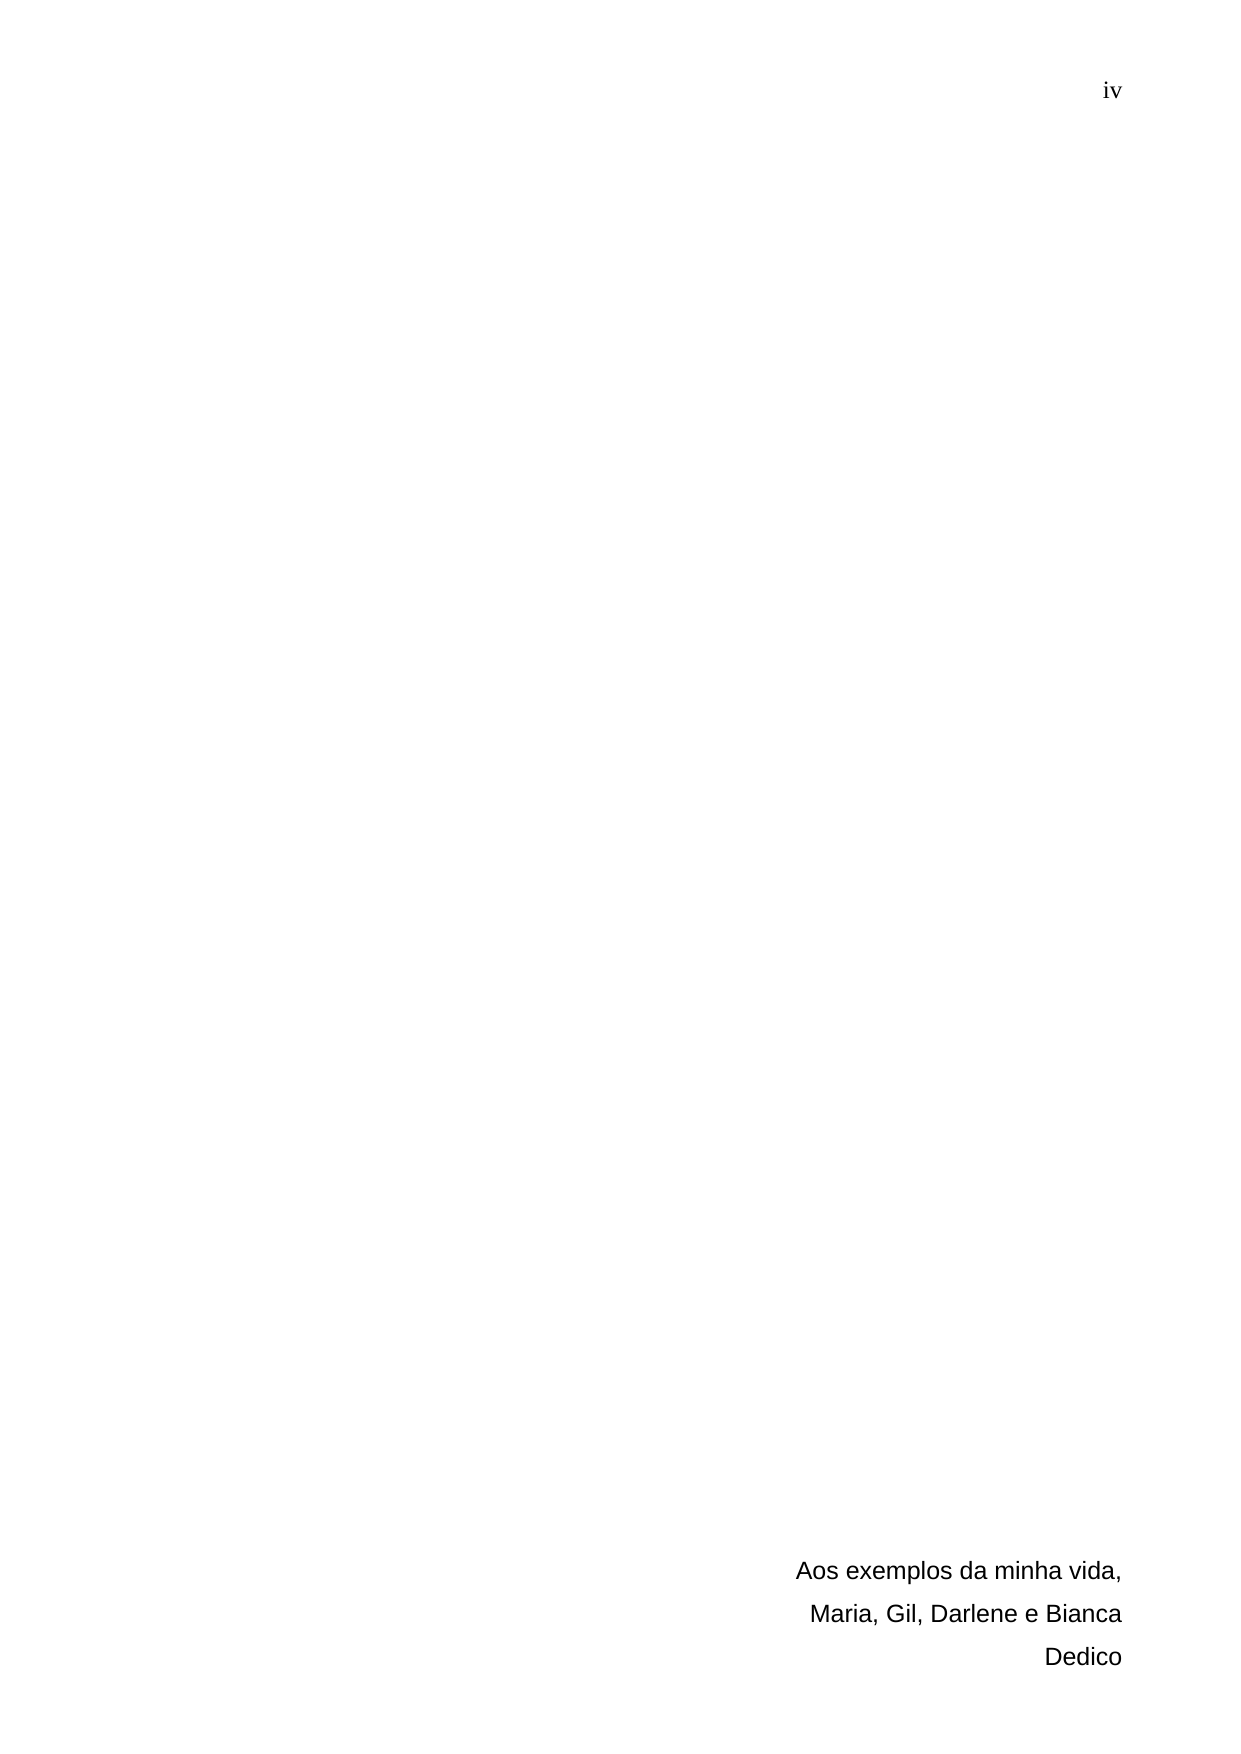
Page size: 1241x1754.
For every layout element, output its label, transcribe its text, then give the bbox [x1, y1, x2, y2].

text Maria, Gil, Darlene e Bianca [177, 1599, 1122, 1627]
text Aos exemplos da minha vida, [177, 1556, 1122, 1584]
text Dedico [177, 1642, 1122, 1671]
